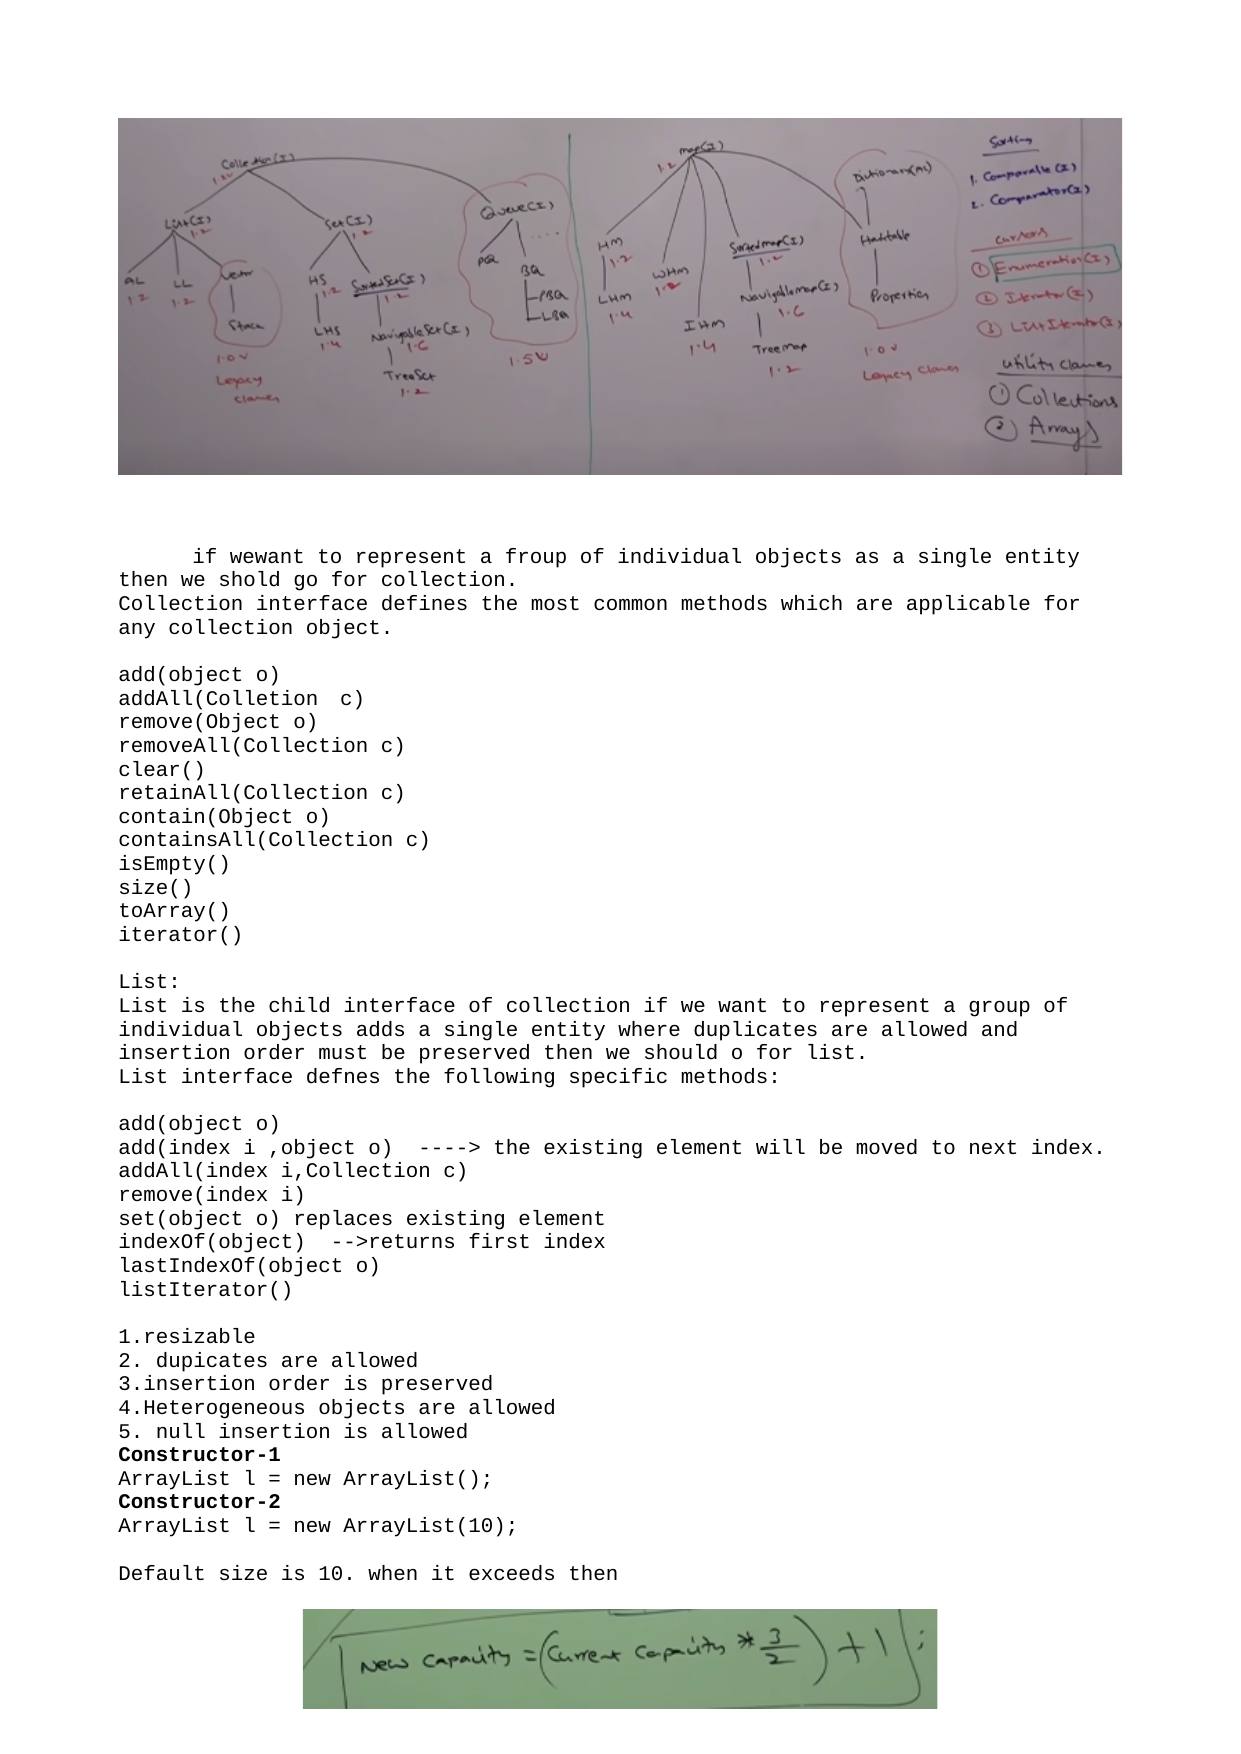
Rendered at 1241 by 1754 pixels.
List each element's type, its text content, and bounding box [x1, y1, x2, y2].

text 3.insertion order is preserved [118, 1373, 1122, 1397]
text remove(Object o) [118, 711, 1122, 735]
text List: [118, 971, 1122, 995]
text add(object o) [118, 664, 1122, 688]
text isEmpty() [118, 853, 1122, 877]
text retainAll(Collection c) [118, 782, 1122, 806]
text addAll(Colletion c) [118, 688, 1122, 711]
text iterator() [118, 924, 1122, 948]
text Constructor-1 [118, 1444, 1122, 1468]
text contain(Object o) [118, 806, 1122, 829]
text add(object o) [118, 1113, 1122, 1137]
text ArrayList l = new ArrayList(); [118, 1468, 1122, 1492]
text ArrayList l = new ArrayList(10); [118, 1515, 1122, 1539]
text Collection interface defines the most common methods which are applicable for any collection object. [118, 593, 1122, 640]
text Default size is 10. when it exceeds then [118, 1562, 1122, 1586]
text lastIndexOf(object o) [118, 1255, 1122, 1279]
picture [302, 1609, 938, 1709]
text set(object o) replaces existing element [118, 1208, 1122, 1231]
text List is the child interface of collection if we want to represent a group of individual objects adds a single entity where duplicates are allowed and insertion order must be preserved then we should o for list. [118, 995, 1122, 1066]
text 2. dupicates are allowed [118, 1350, 1122, 1373]
text indexOf(object) -->returns first index [118, 1231, 1122, 1255]
text add(index i ,object o) ----> the existing element will be moved to next index. [118, 1137, 1122, 1161]
text toArray() [118, 900, 1122, 924]
text 1.resizable [118, 1326, 1122, 1350]
text size() [118, 877, 1122, 900]
text 4.Heterogeneous objects are allowed [118, 1397, 1122, 1421]
text clear() [118, 758, 1122, 782]
text containsAll(Collection c) [118, 829, 1122, 853]
text listIterator() [118, 1279, 1122, 1302]
text Constructor-2 [118, 1492, 1122, 1515]
text addAll(index i,Collection c) [118, 1161, 1122, 1184]
text removeAll(Collection c) [118, 735, 1122, 758]
text List interface defnes the following specific methods: [118, 1066, 1122, 1089]
picture [118, 118, 1123, 475]
text 5. null insertion is allowed [118, 1421, 1122, 1444]
text remove(index i) [118, 1184, 1122, 1208]
text if wewant to represent a froup of individual objects as a single entity then we shold go for collection. [118, 546, 1122, 593]
